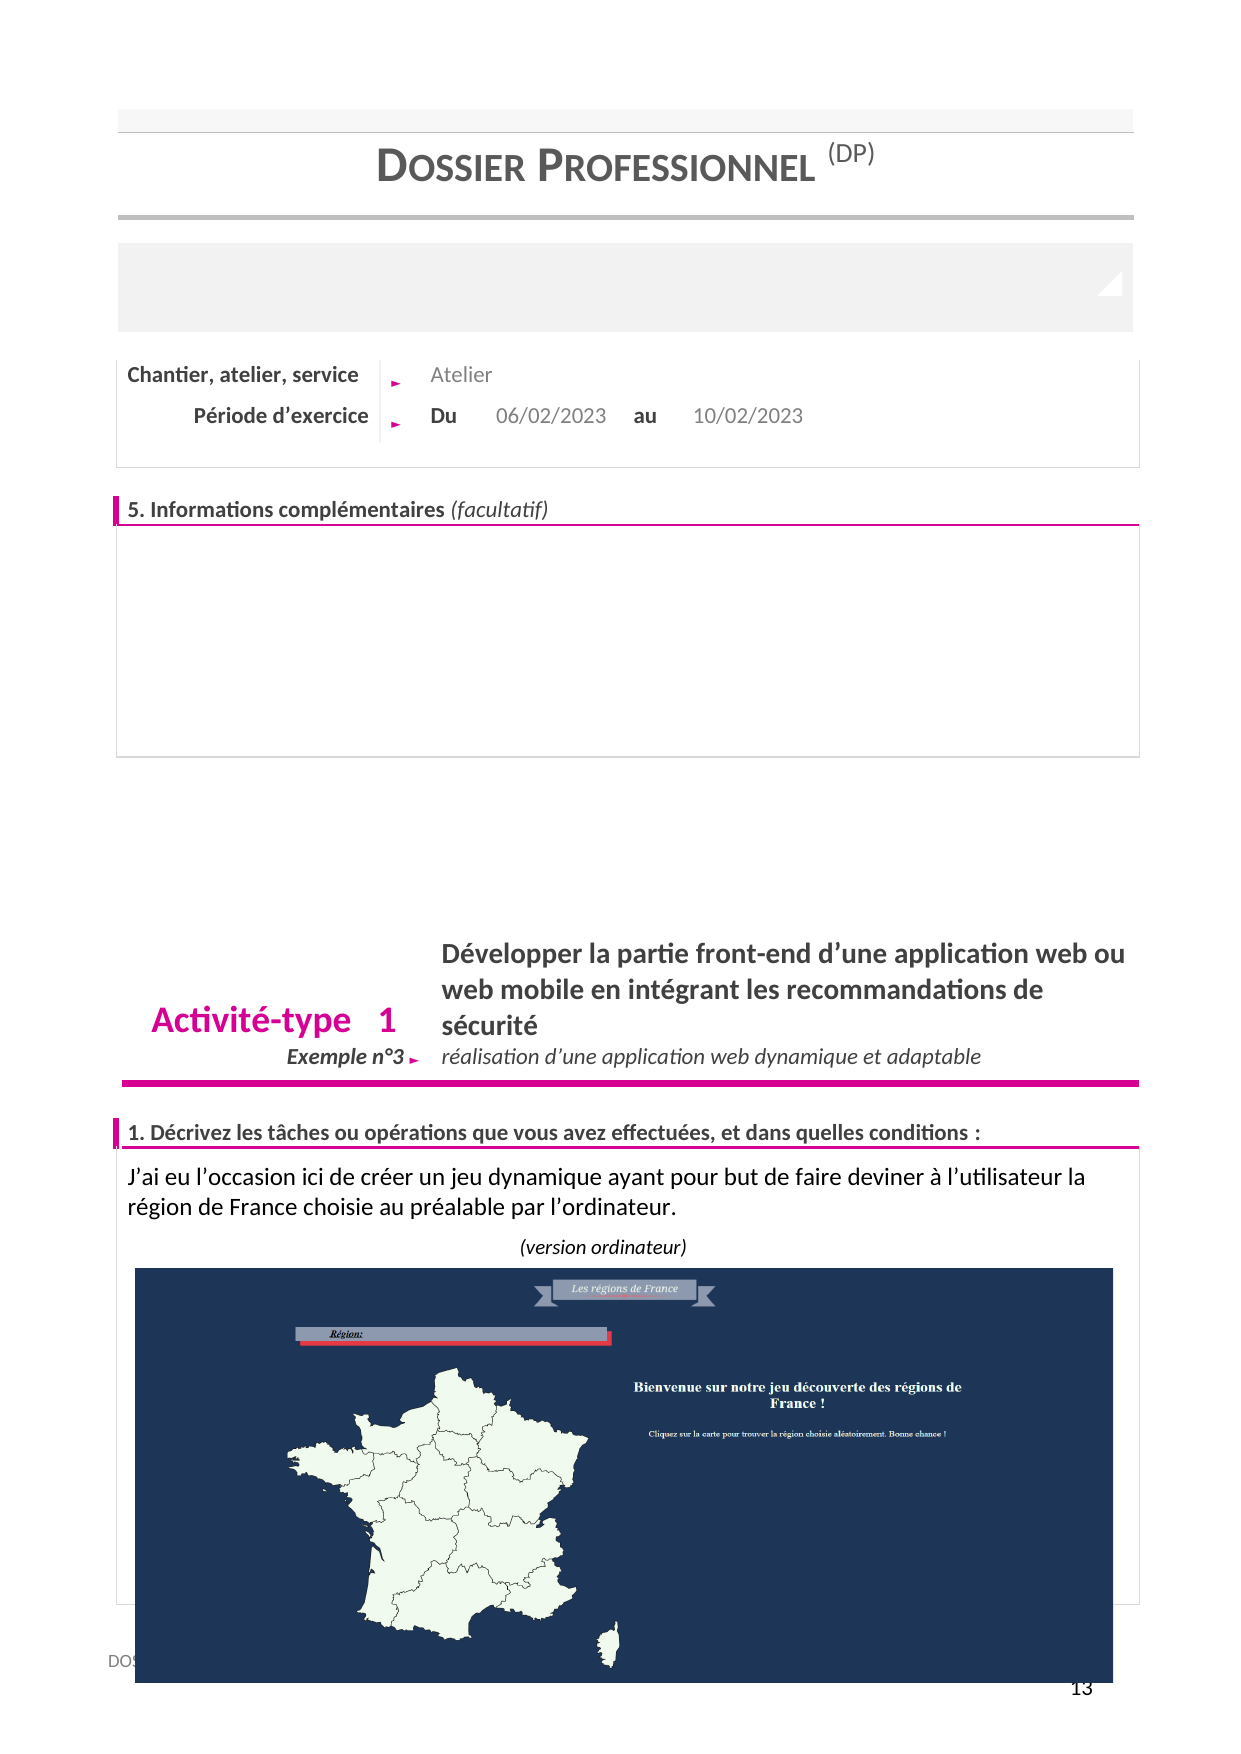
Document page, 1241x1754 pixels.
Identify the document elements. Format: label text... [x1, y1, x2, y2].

table_cell Chantier, atelier, service [117, 360, 379, 402]
table_cell Atelier [419, 360, 1139, 402]
table_header [430, 811, 1139, 932]
table_cell Exemple n°3 ► [116, 1042, 430, 1080]
table_header [366, 811, 430, 932]
table_header [116, 811, 366, 932]
picture [135, 1268, 1114, 1683]
table_cell 06/02/2023 [485, 402, 622, 443]
table_cell Du [419, 402, 484, 443]
table_cell [117, 443, 1139, 467]
table_cell 5. Informations complémentaires (facultatif) [119, 496, 1139, 524]
table_cell [117, 526, 1139, 756]
table_cell J’ai eu l’occasion ici de créer un jeu dynamique ayant pour but de faire deviner à l’utilisateur la région de France choisie au préalable par l’ordinateur. (version ordinateur) [117, 1146, 1139, 1604]
table_cell au [622, 402, 681, 443]
table_cell 10/02/2023 [681, 402, 1139, 443]
table_cell 1 [366, 933, 430, 1042]
table_cell Période d’exercice [117, 402, 379, 443]
table_cell ► [381, 402, 419, 443]
table_cell Développer la partie front-end d’une application web ou web mobile en intégrant les recommandations de sécurité [430, 933, 1139, 1042]
table_cell [116, 1080, 430, 1118]
table_cell réalisation d’une application web dynamique et adaptable [430, 1042, 1139, 1080]
table_cell [430, 1087, 1139, 1118]
table_cell Activité-type [116, 933, 366, 1042]
table_cell 1. Décrivez les tâches ou opérations que vous avez effectuées, et dans quelles conditions : [119, 1118, 1139, 1146]
table_cell [116, 468, 1139, 496]
table_cell ► [381, 360, 419, 402]
